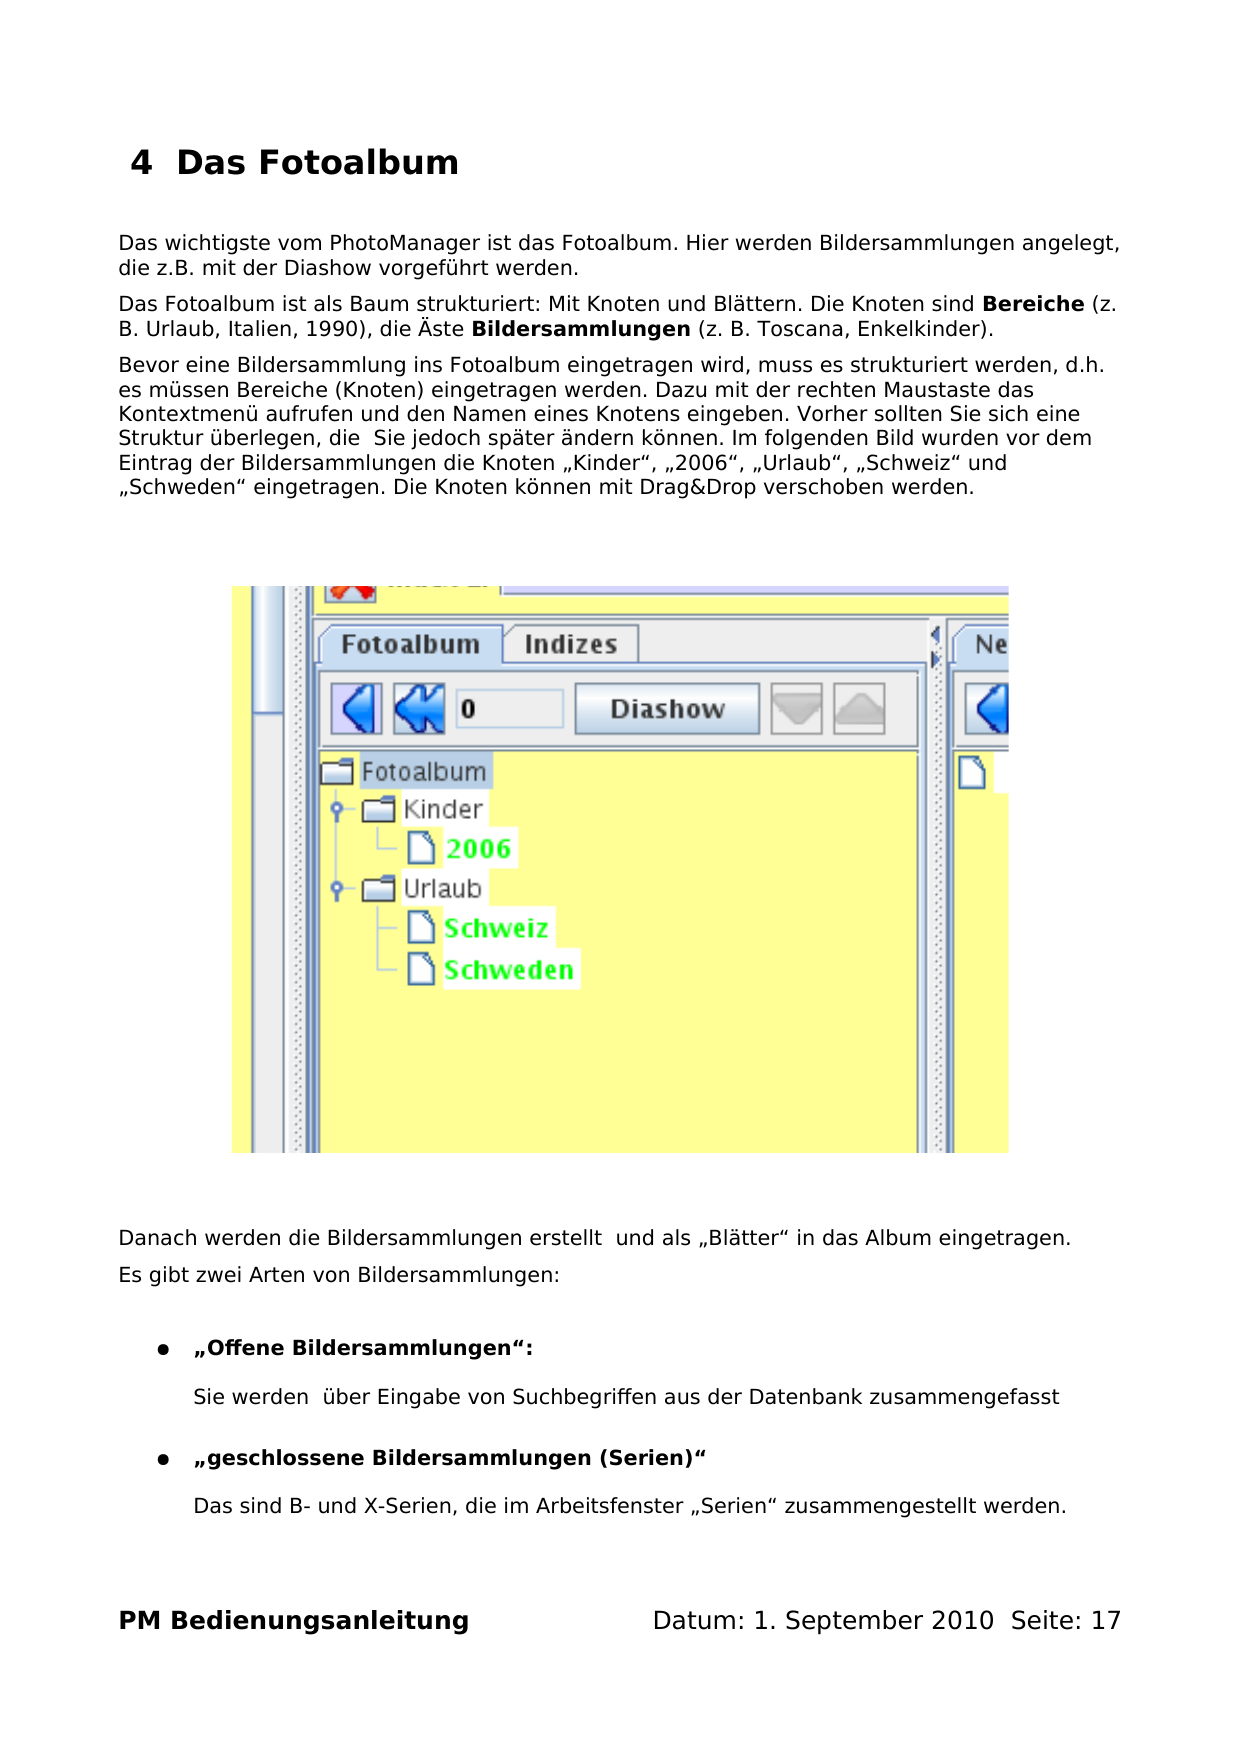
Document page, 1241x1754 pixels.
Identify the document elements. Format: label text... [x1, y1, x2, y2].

subtitle Das Fotoalbum [130, 143, 1122, 182]
list „geschlossene Bildersammlungen (Serien)“ Das sind B- und X-Serien, die im Arbeitsfenster „Serien“ zusammengestellt werden. [156, 1446, 1122, 1519]
text Das wichtigste vom PhotoManager ist das Fotoalbum. Hier werden Bildersammlungen angelegt, die z.B. mit der Diashow vorgeführt werden. [118, 231, 1122, 280]
list „Offene Bildersammlungen“: Sie werden über Eingabe von Suchbegriffen aus der Datenbank zusammengefasst [156, 1336, 1122, 1433]
text Danach werden die Bildersammlungen erstellt und als „Blätter“ in das Album eingetragen. [118, 1226, 1122, 1250]
picture [231, 586, 1009, 1153]
text Bevor eine Bildersammlung ins Fotoalbum eingetragen wird, muss es strukturiert werden, d.h. es müssen Bereiche (Knoten) eingetragen werden. Dazu mit der rechten Maustaste das Kontextmenü aufrufen und den Namen eines Knotens eingeben. Vorher sollten Sie sich eine Struktur überlegen, die Sie jedoch später ändern können. Im folgenden Bild wurden vor dem Eintrag der Bildersammlungen die Knoten „Kinder“, „2006“, „Urlaub“, „Schweiz“ und „Schweden“ eingetragen. Die Knoten können mit Drag&Drop verschoben werden. [118, 353, 1122, 499]
text Das Fotoalbum ist als Baum strukturiert: Mit Knoten und Blättern. Die Knoten sind Bereiche (z. B. Urlaub, Italien, 1990), die Äste Bildersammlungen (z. B. Toscana, Enkelkinder). [118, 292, 1122, 341]
text Es gibt zwei Arten von Bildersammlungen: [118, 1263, 1122, 1287]
